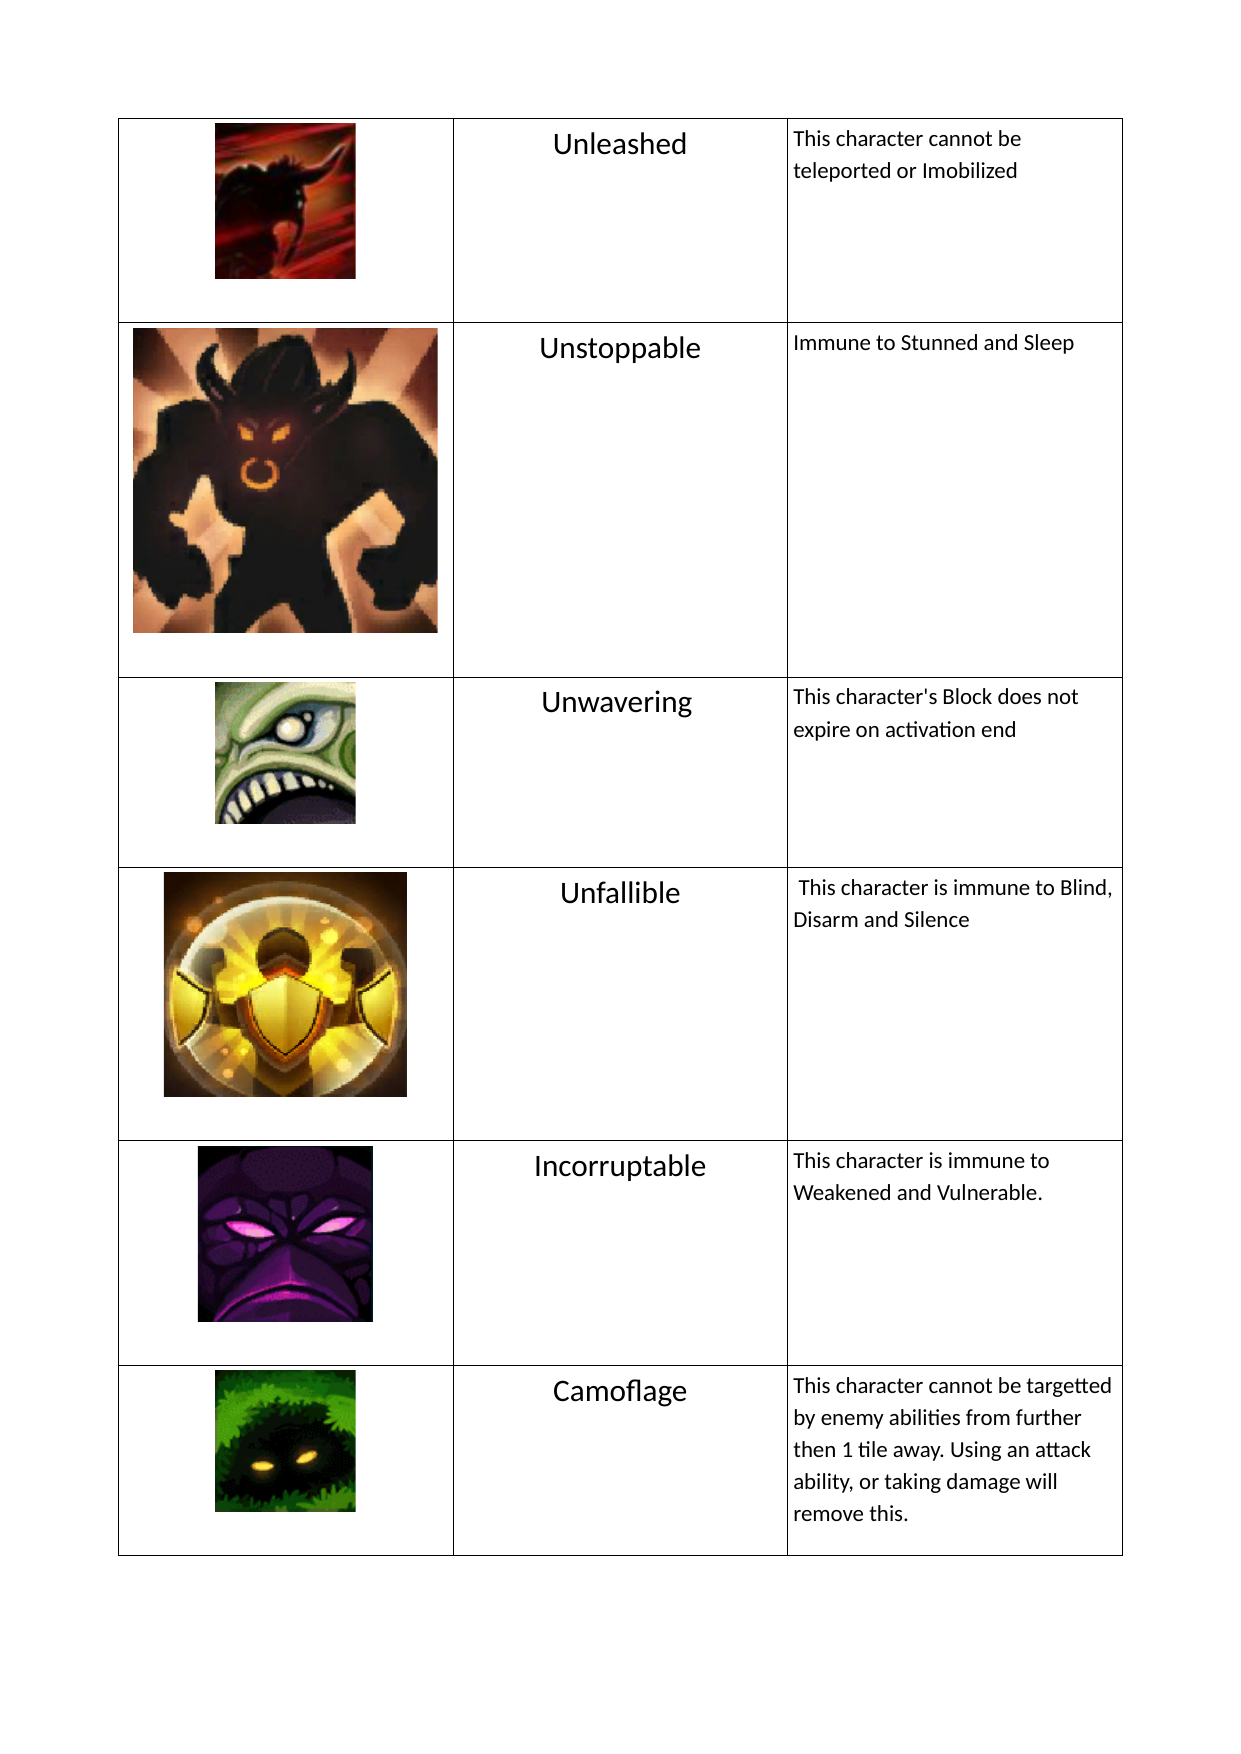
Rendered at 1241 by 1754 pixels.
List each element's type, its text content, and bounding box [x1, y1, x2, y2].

picture [215, 682, 356, 824]
table_cell This character cannot be teleported or Imobilized [788, 119, 1122, 322]
table_cell [119, 678, 453, 682]
table_cell [119, 1366, 453, 1555]
table_cell [119, 1141, 453, 1365]
table_cell Unleashed [454, 119, 787, 322]
picture [163, 872, 407, 1097]
table_cell [119, 323, 453, 677]
table_cell [119, 683, 453, 867]
table_cell Unstoppable [454, 323, 787, 677]
table_cell Unfallible [454, 868, 787, 1140]
picture [215, 1370, 356, 1512]
table_cell [119, 279, 453, 322]
table_cell This character is immune to Blind, Disarm and Silence [788, 868, 1122, 1140]
table_cell This character's Block does not expire on activation end [788, 678, 1122, 867]
table_cell [119, 868, 453, 1140]
picture [133, 328, 438, 633]
table_cell Camoflage [454, 1366, 787, 1555]
table_cell [119, 119, 453, 278]
table_cell Immune to Stunned and Sleep [788, 323, 1122, 677]
picture [215, 123, 356, 279]
table_cell Incorruptable [454, 1141, 787, 1365]
table_cell This character cannot be targetted by enemy abilities from further then 1 tile away. Using an attack ability, or taking damage will remove this. [788, 1366, 1122, 1555]
table_cell Unwavering [454, 678, 787, 867]
table_cell This character is immune to Weakened and Vulnerable. [788, 1141, 1122, 1365]
picture [197, 1146, 373, 1322]
